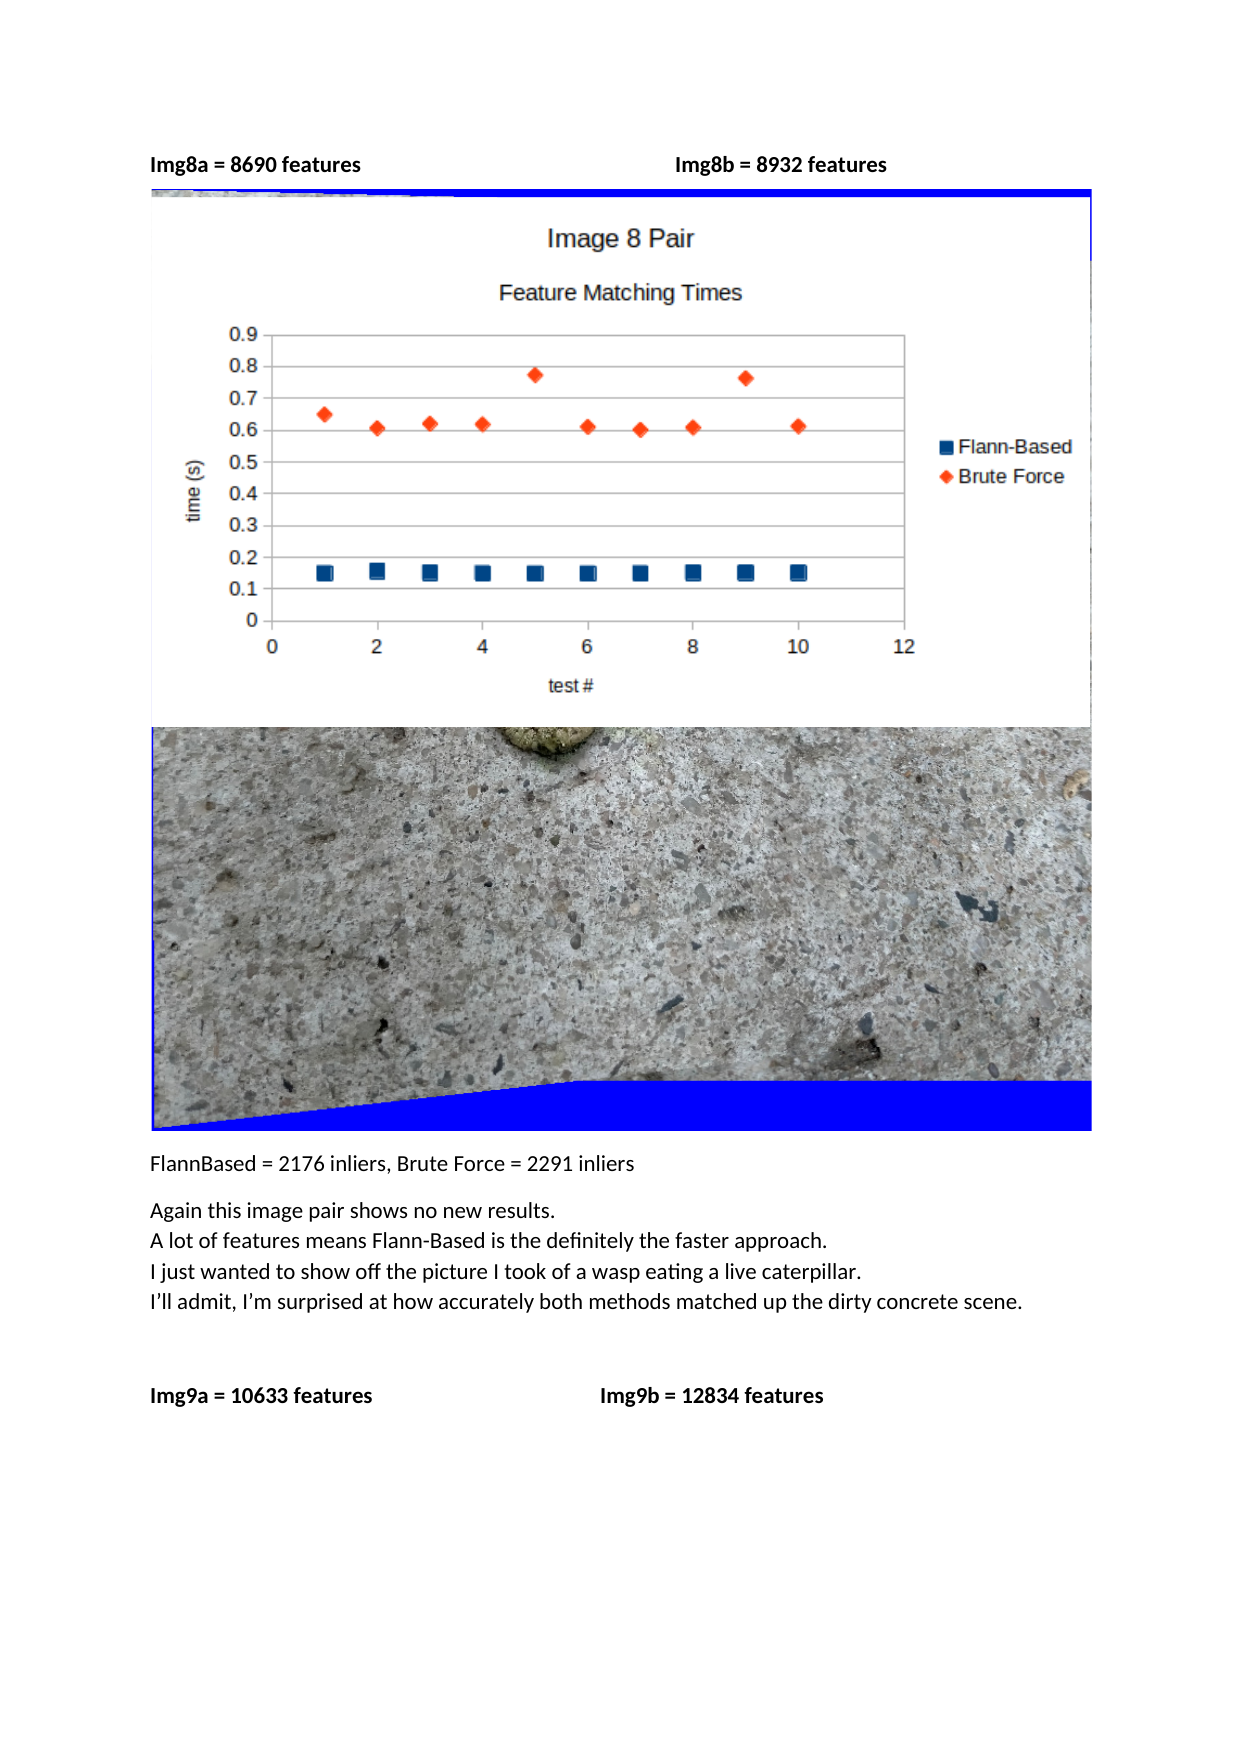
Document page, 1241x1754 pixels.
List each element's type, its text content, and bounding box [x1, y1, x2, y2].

text Again this image pair shows no new results. A lot of features means Flann-Based is the definitely the faster approach. I just wanted to show off the picture I took of a wasp eating a live caterpillar. I’ll admit, I’m surprised at how accurately both methods matched up the dirty concrete scene. [150, 1196, 1090, 1315]
picture [150, 189, 1092, 1131]
text Img8a = 8690 features Img8b = 8932 features [150, 150, 1090, 178]
text Img9a = 10633 features Img9b = 12834 features [150, 1381, 1090, 1409]
text FlannBased = 2176 inliers, Brute Force = 2291 inliers [150, 727, 1090, 1177]
